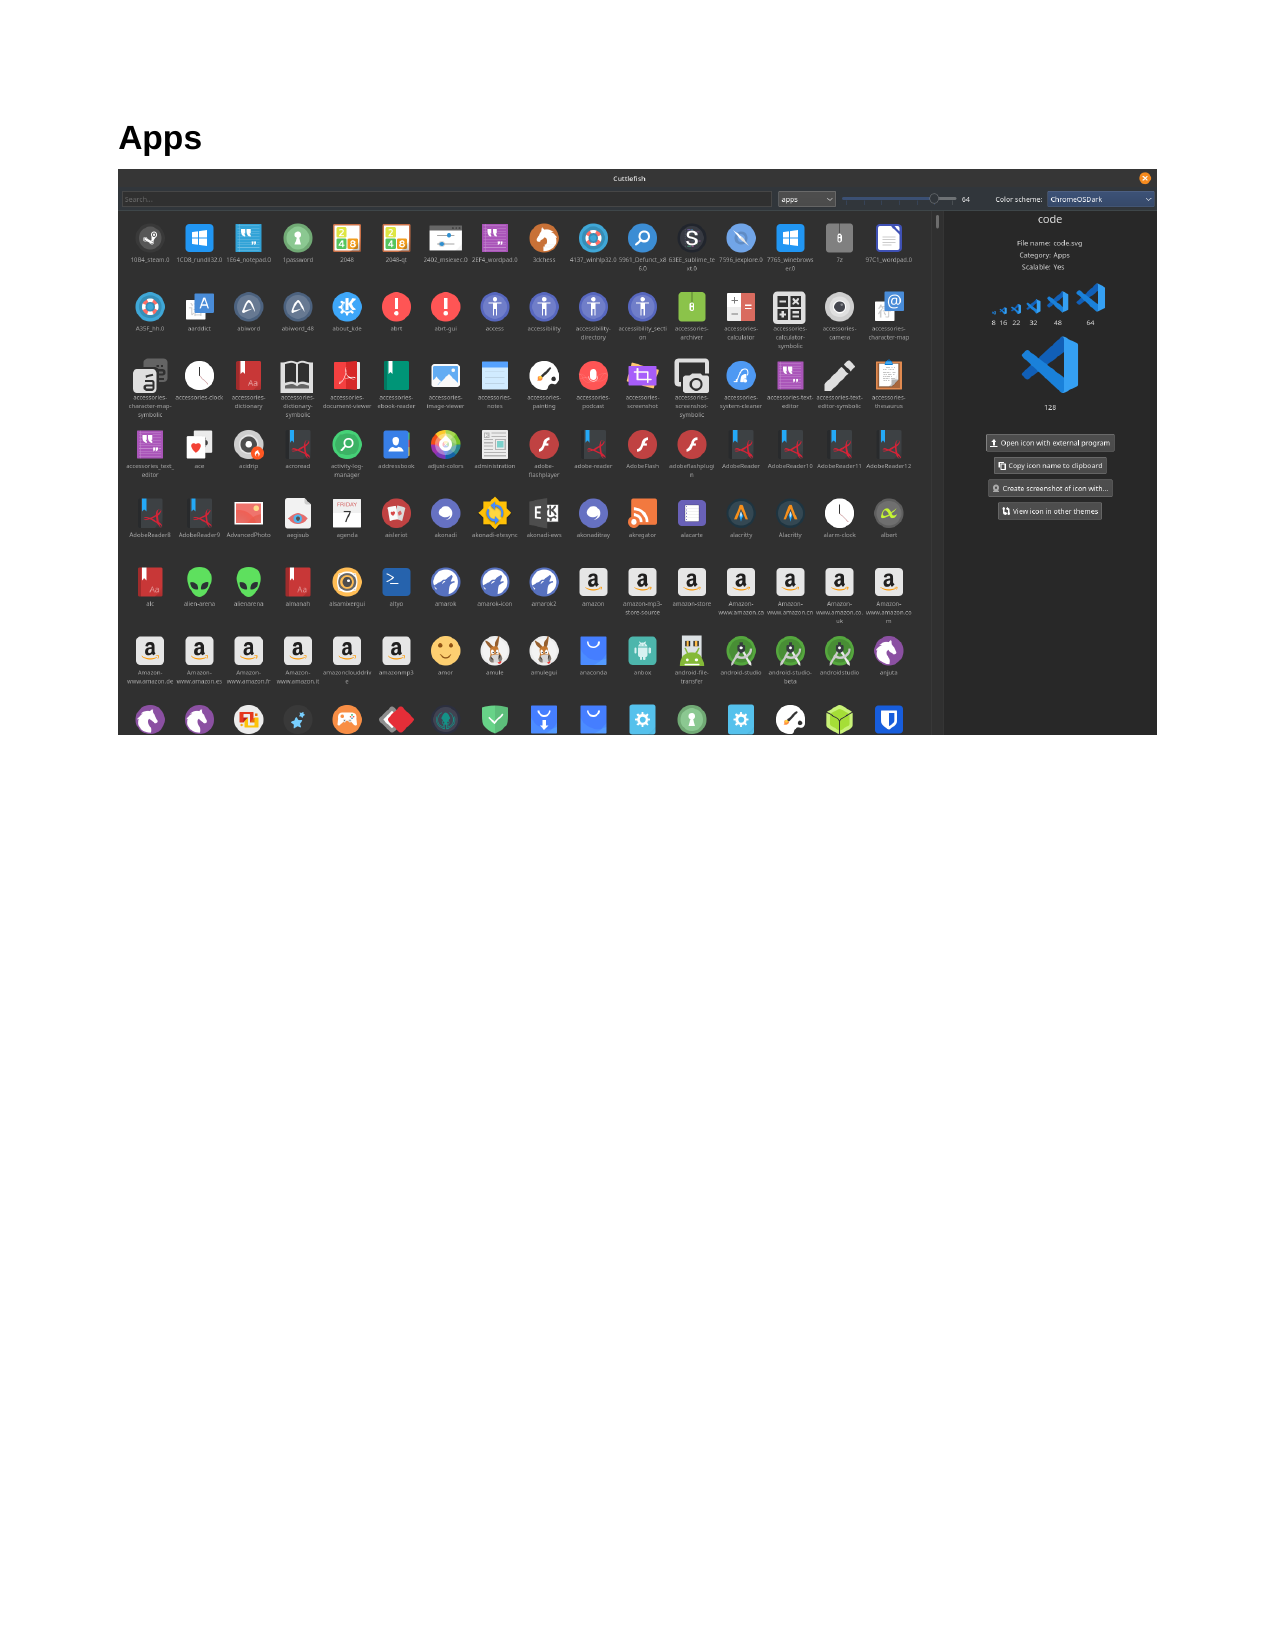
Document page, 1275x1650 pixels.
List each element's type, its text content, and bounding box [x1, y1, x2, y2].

subtitle Apps [118, 118, 1157, 157]
picture [118, 169, 1157, 735]
